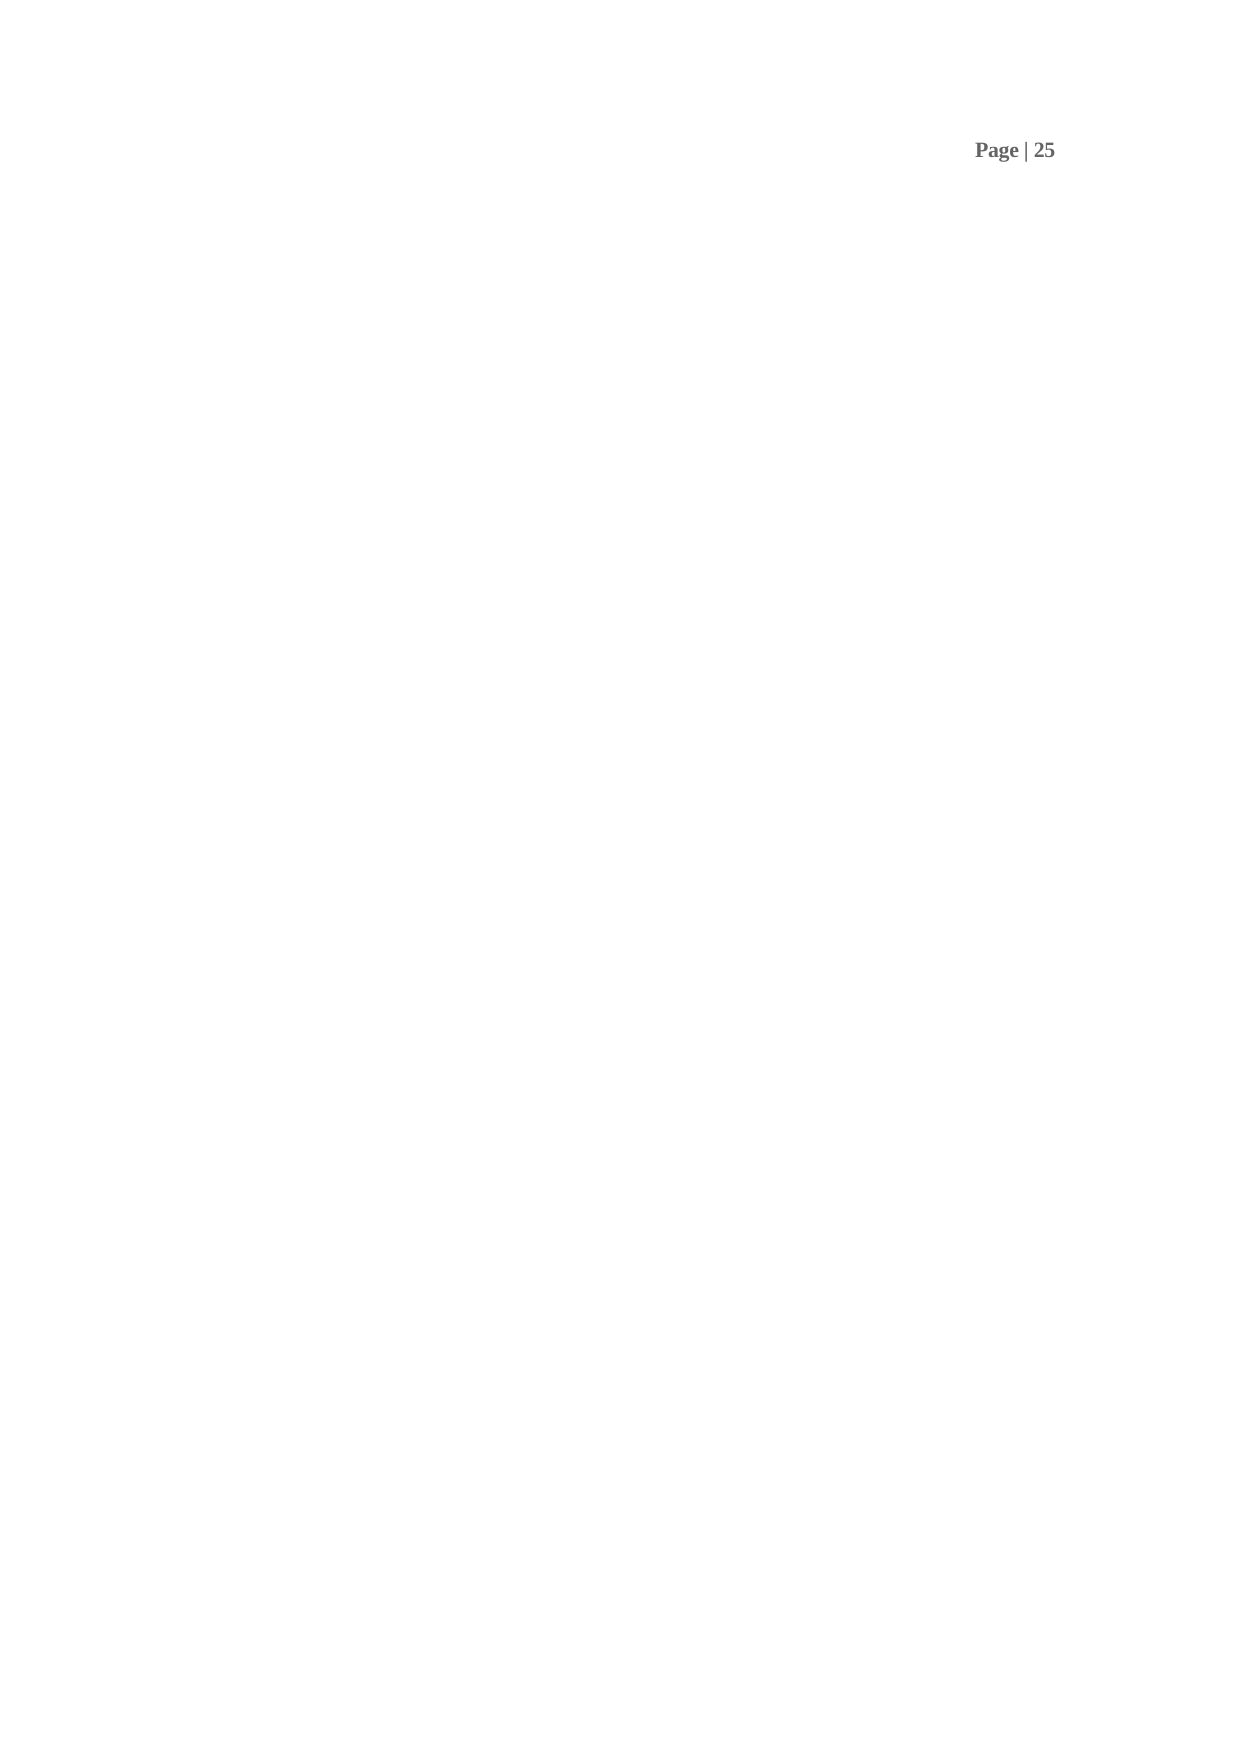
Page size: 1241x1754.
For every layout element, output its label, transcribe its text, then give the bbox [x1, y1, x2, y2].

text Page | 25 [975, 135, 1068, 163]
